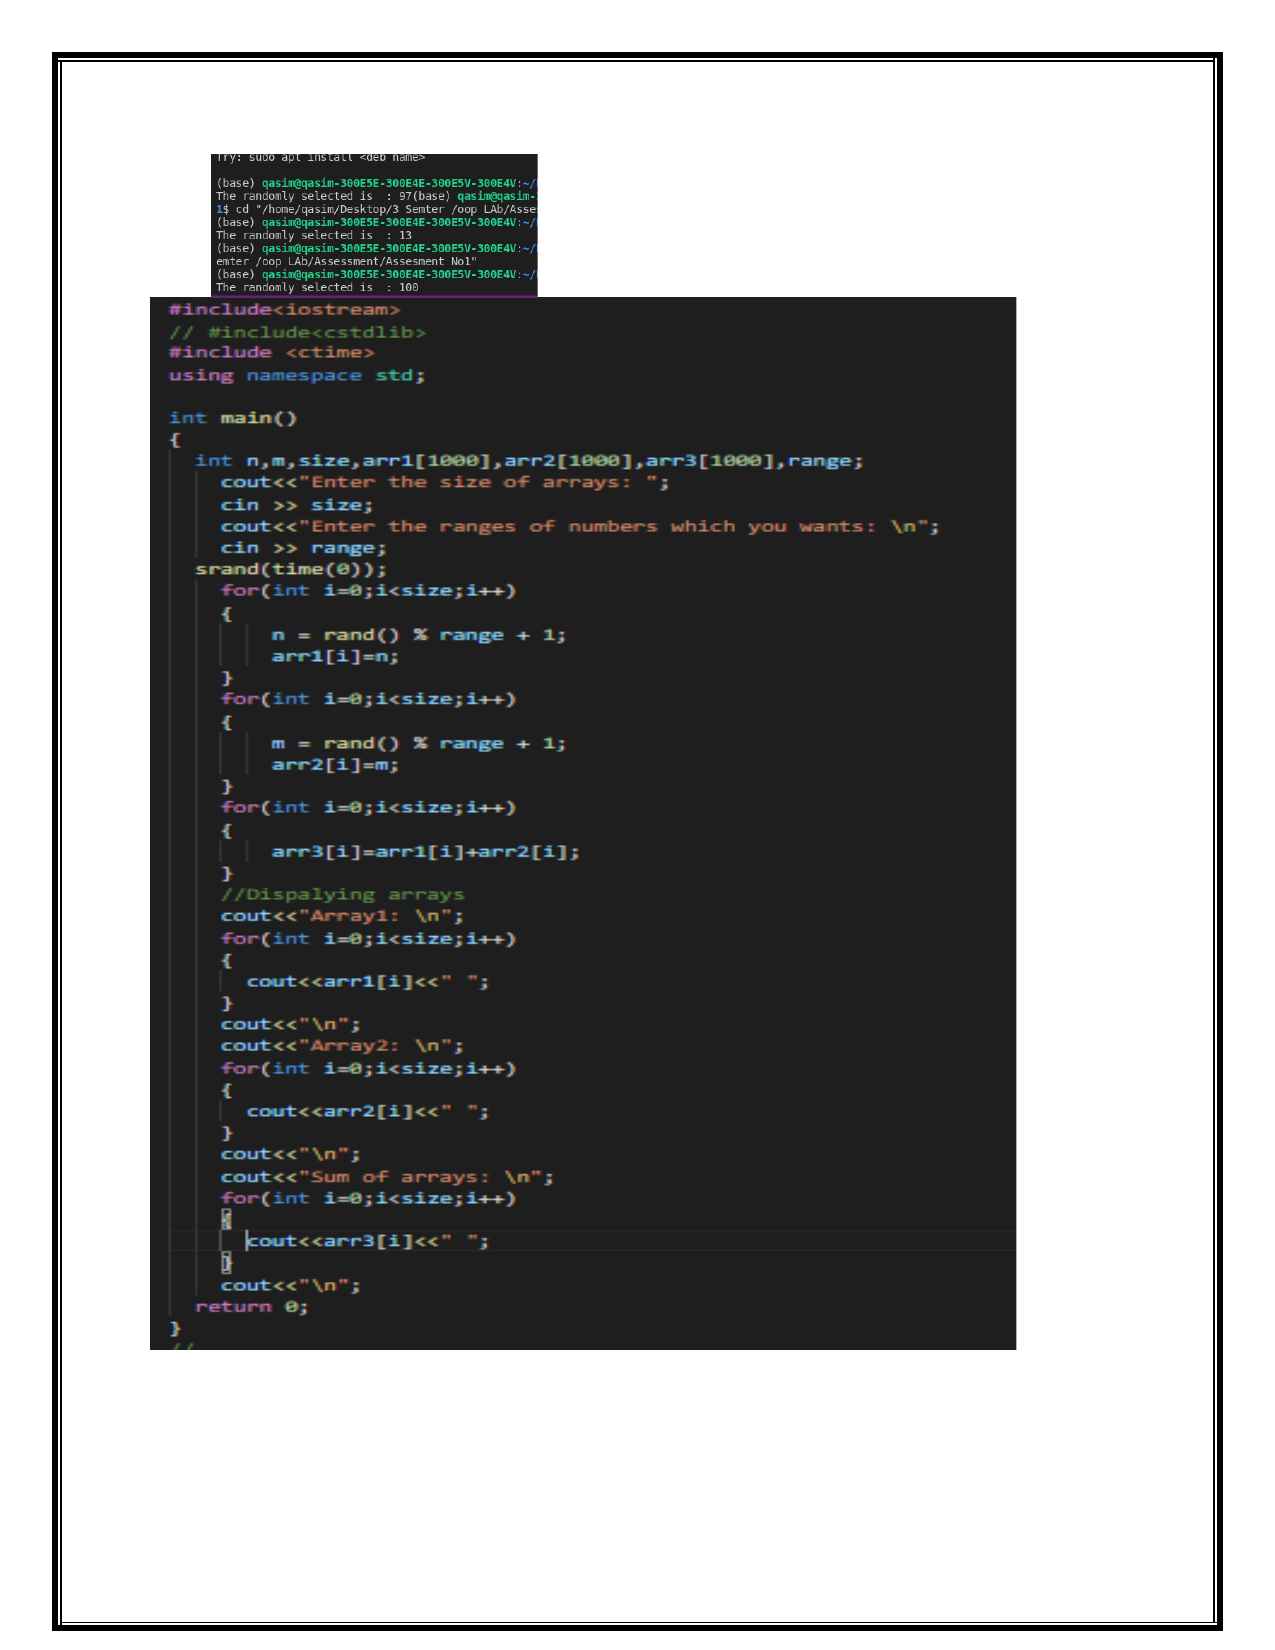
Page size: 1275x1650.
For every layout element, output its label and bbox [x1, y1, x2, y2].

picture [150, 264, 1017, 1350]
